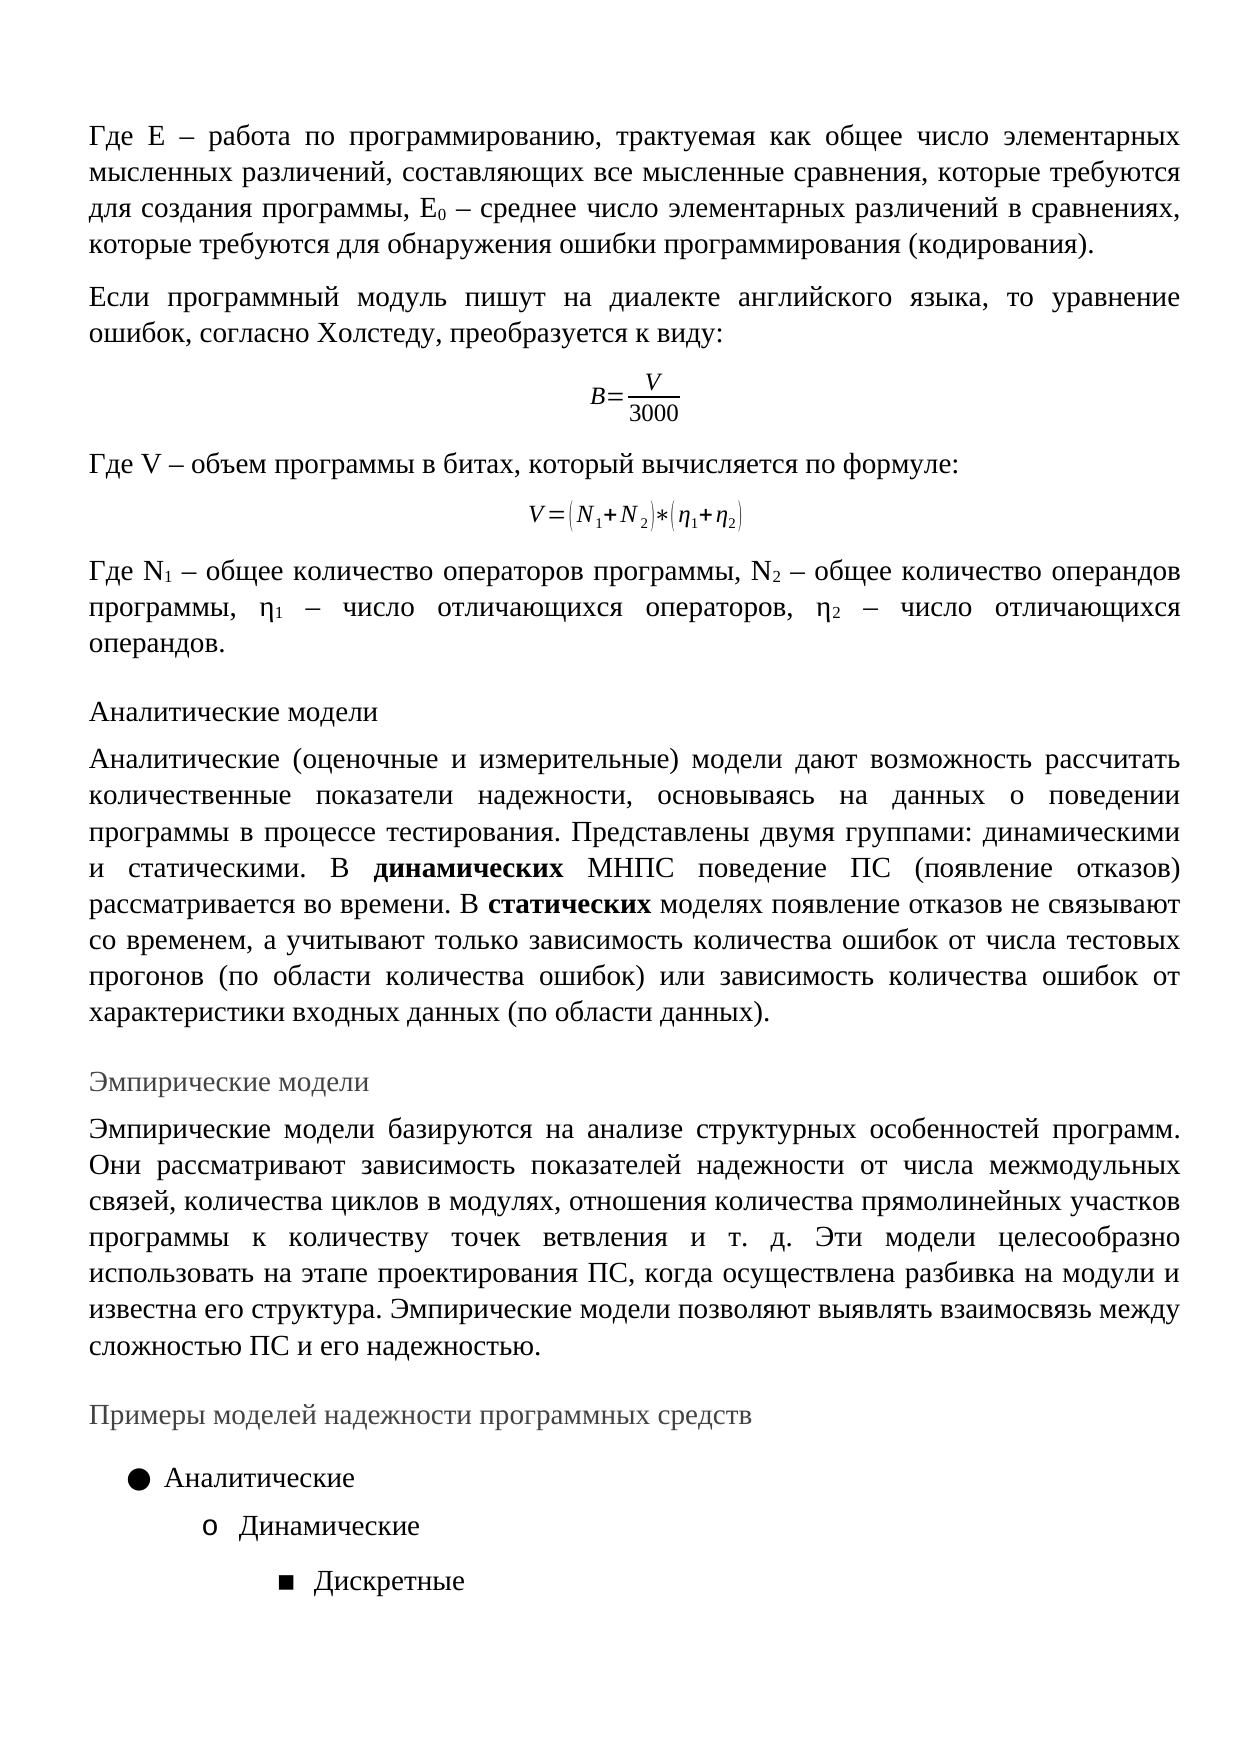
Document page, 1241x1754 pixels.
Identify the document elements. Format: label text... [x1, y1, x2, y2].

subtitle Аналитические модели [89, 694, 1181, 728]
text Где V – объем программы в битах, который вычисляется по формуле: [89, 446, 1181, 480]
list Дискретные [276, 1547, 1181, 1607]
text Где E – работа по программированию, трактуемая как общее число элементарных мысленных различений, составляющих все мысленные сравнения, которые требуются для создания программы, E0 – среднее число элементарных различений в сравнениях, которые требуются для обнаружения ошибки программирования (кодирования). [89, 118, 1181, 260]
subtitle Эмпирические модели [89, 1064, 1181, 1097]
text Где N1 – общее количество операторов программы, N2 – общее количество операндов программы, η1 – число отличающихся операторов, η2 – число отличающихся операндов. [89, 553, 1181, 658]
text Эмпирические модели базируются на анализе структурных особенностей программ. Они рассматривают зависимость показателей надежности от числа межмодульных связей, количества циклов в модулях, отношения количества прямолинейных участков программы к количеству точек ветвления и т. д. Эти модели целесообразно использовать на этапе проектирования ПС, когда осуществлена разбивка на модули и известна его структура. Эмпирические модели позволяют выявлять взаимосвязь между сложностью ПС и его надежностью. [89, 1111, 1181, 1361]
list Аналитические [126, 1444, 1181, 1504]
text Аналитические (оценочные и измерительные) модели дают возможность рассчитать количественные показатели надежности, основываясь на данных о поведении программы в процессе тестирования. Представлены двумя группами: динамическими и статическими. В динамических МНПС поведение ПС (появление отказов) рассматривается во времени. В статических моделях появление отказов не связывают со временем, а учитывают только зависимость количества ошибок от числа тестовых прогонов (по области количества ошибок) или зависимость количества ошибок от характеристики входных данных (по области данных). [89, 741, 1181, 1028]
text Если программный модуль пишут на диалекте английского языка, то уравнение ошибок, согласно Холстеду, преобразуется к виду: [89, 279, 1181, 349]
subtitle Примеры моделей надежности программных средств [89, 1397, 1181, 1431]
list Динамические [201, 1508, 1181, 1544]
